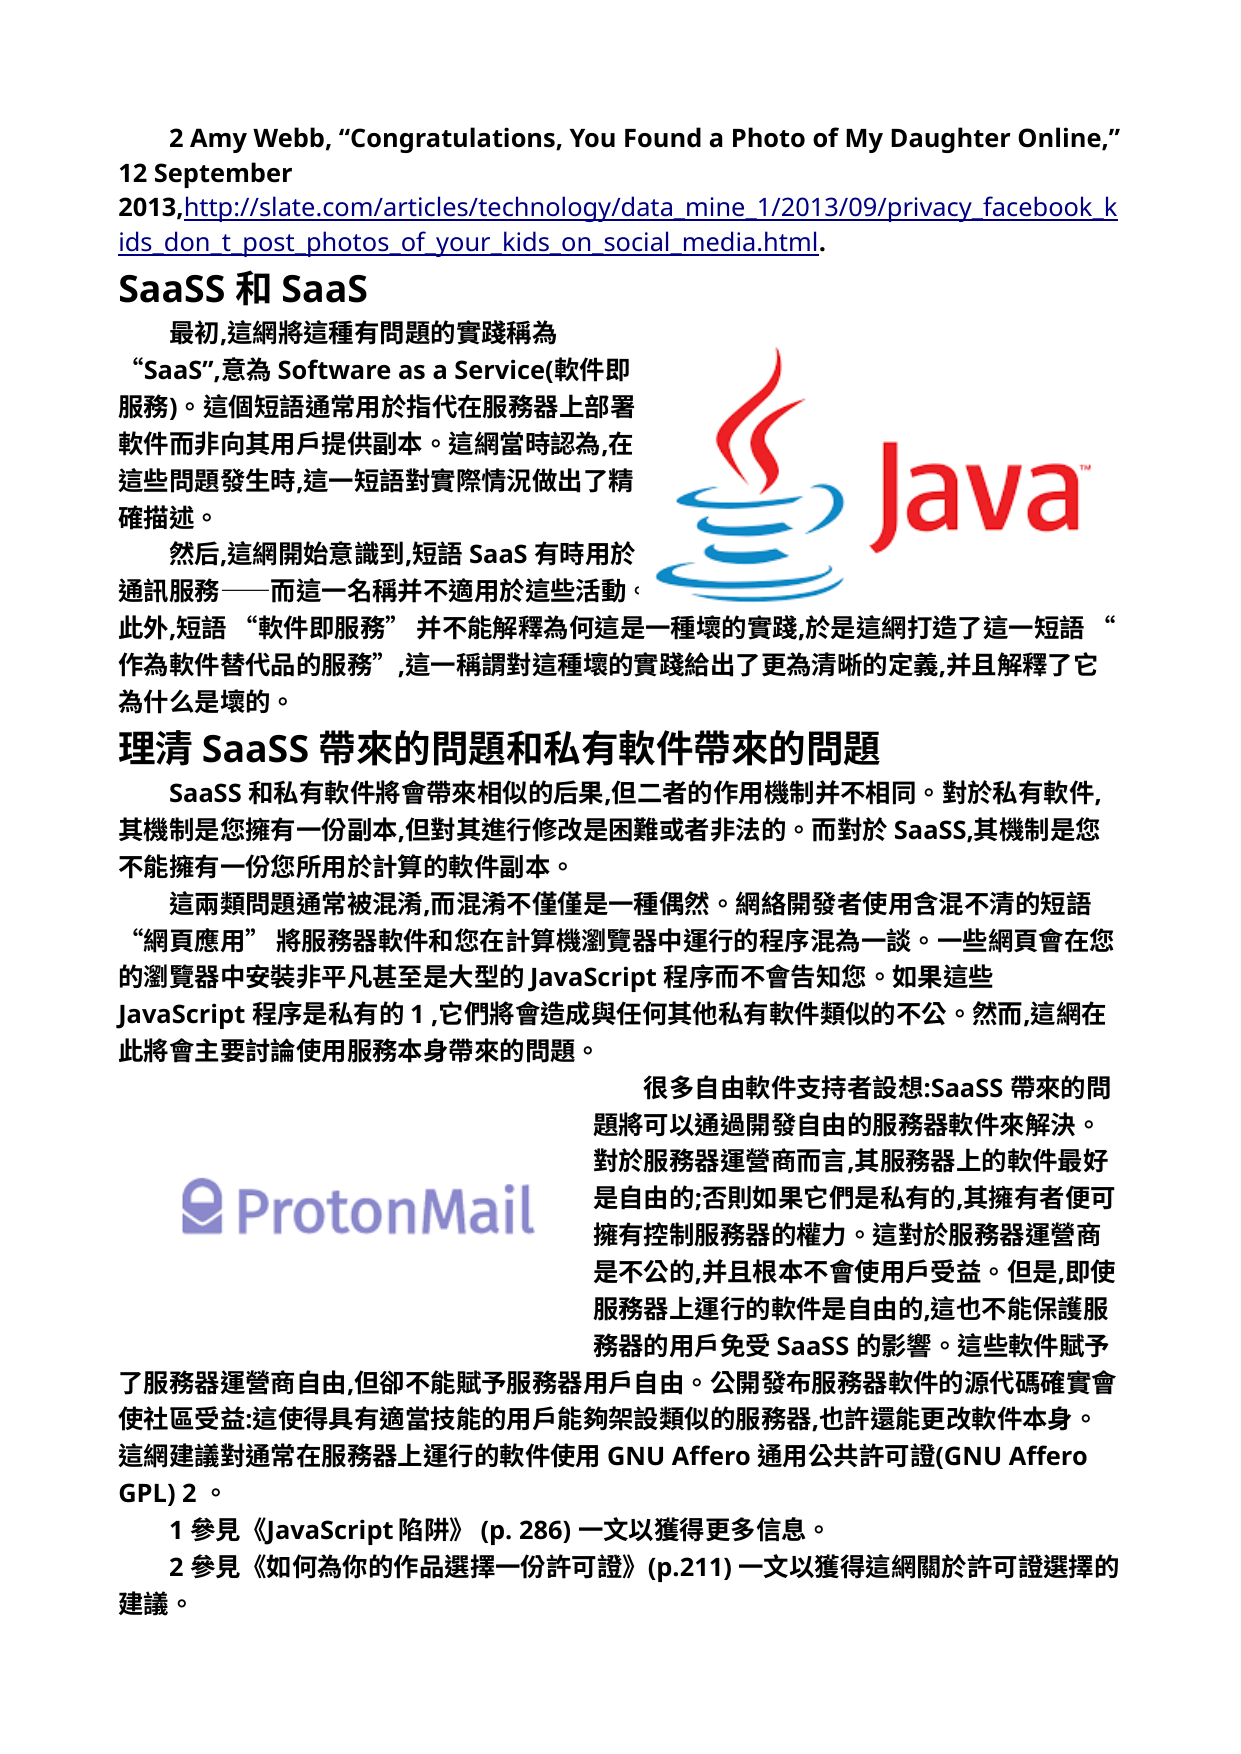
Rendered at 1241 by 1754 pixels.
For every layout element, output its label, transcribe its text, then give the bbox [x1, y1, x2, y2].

text SaaSS 和私有軟件將會帶來相似的后果,但二者的作用機制并不相同。對於私有軟件,其機制是您擁有一份副本,但對其進行修改是困難或者非法的。而對於 SaaSS,其機制是您不能擁有一份您所用於計算的軟件副本。 [118, 773, 1122, 883]
picture [125, 1075, 593, 1338]
text SaaSS 和 SaaS [118, 259, 1122, 313]
text 然后,這網開始意識到,短語 SaaS 有時用於通訊服務——而這一名稱并不適用於這些活動。此外,短語 “軟件即服務” 并不能解釋為何這是一種壞的實踐,於是這網打造了這一短語 “作為軟件替代品的服務”,這一稱謂對這種壞的實踐給出了更為清晰的定義,并且解釋了它為什么是壞的。 [118, 534, 1122, 718]
text 很多自由軟件支持者設想:SaaSS 帶來的問題將可以通過開發自由的服務器軟件來解決。對於服務器運營商而言,其服務器上的軟件最好是自由的;否則如果它們是私有的,其擁有者便可擁有控制服務器的權力。這對於服務器運營商是不公的,并且根本不會使用戶受益。但是,即使服務器上運行的軟件是自由的,這也不能保護服務器的用戶免受 SaaSS 的影響。這些軟件賦予了服務器運營商自由,但卻不能賦予服務器用戶自由。公開發布服務器軟件的源代碼確實會使社區受益:這使得具有適當技能的用戶能夠架設類似的服務器,也許還能更改軟件本身。這網建議對通常在服務器上運行的軟件使用 GNU Affero 通用公共許可證(GNU Affero GPL) 2 。 [118, 1068, 1122, 1510]
text 1 參見《JavaScript陷阱》 (p. 286) 一文以獲得更多信息。 [118, 1510, 1122, 1547]
text 最初,這網將這種有問題的實踐稱為 “SaaS”,意為 Software as a Service(軟件即服務)。這個短語通常用於指代在服務器上部署軟件而非向其用戶提供副本。這網當時認為,在這些問題發生時,這一短語對實際情況做出了精確描述。 [118, 313, 1122, 534]
text 這兩類問題通常被混淆,而混淆不僅僅是一種偶然。網絡開發者使用含混不清的短語 “網頁應用” 將服務器軟件和您在計算機瀏覽器中運行的程序混為一談。一些網頁會在您的瀏覽器中安裝非平凡甚至是大型的JavaScript 程序而不會告知您。如果這些 JavaScript 程序是私有的 1 ,它們將會造成與任何其他私有軟件類似的不公。然而,這網在此將會主要討論使用服務本身帶來的問題。 [118, 883, 1122, 1068]
picture [638, 341, 1108, 605]
text 2 Amy Webb, “Congratulations, You Found a Photo of My Daughter Online,” 12 September 2013,http://slate.com/articles/technology/data_mine_1/2013/09/privacy_facebook_kids_don_t_post_photos_of_your_kids_on_social_media.html. [118, 118, 1122, 259]
text 2 參見《如何為你的作品選擇一份許可證》(p.211) 一文以獲得這網關於許可證選擇的建議。 [118, 1547, 1122, 1621]
text 理清 SaaSS 帶來的問題和私有軟件帶來的問題 [118, 718, 1122, 773]
